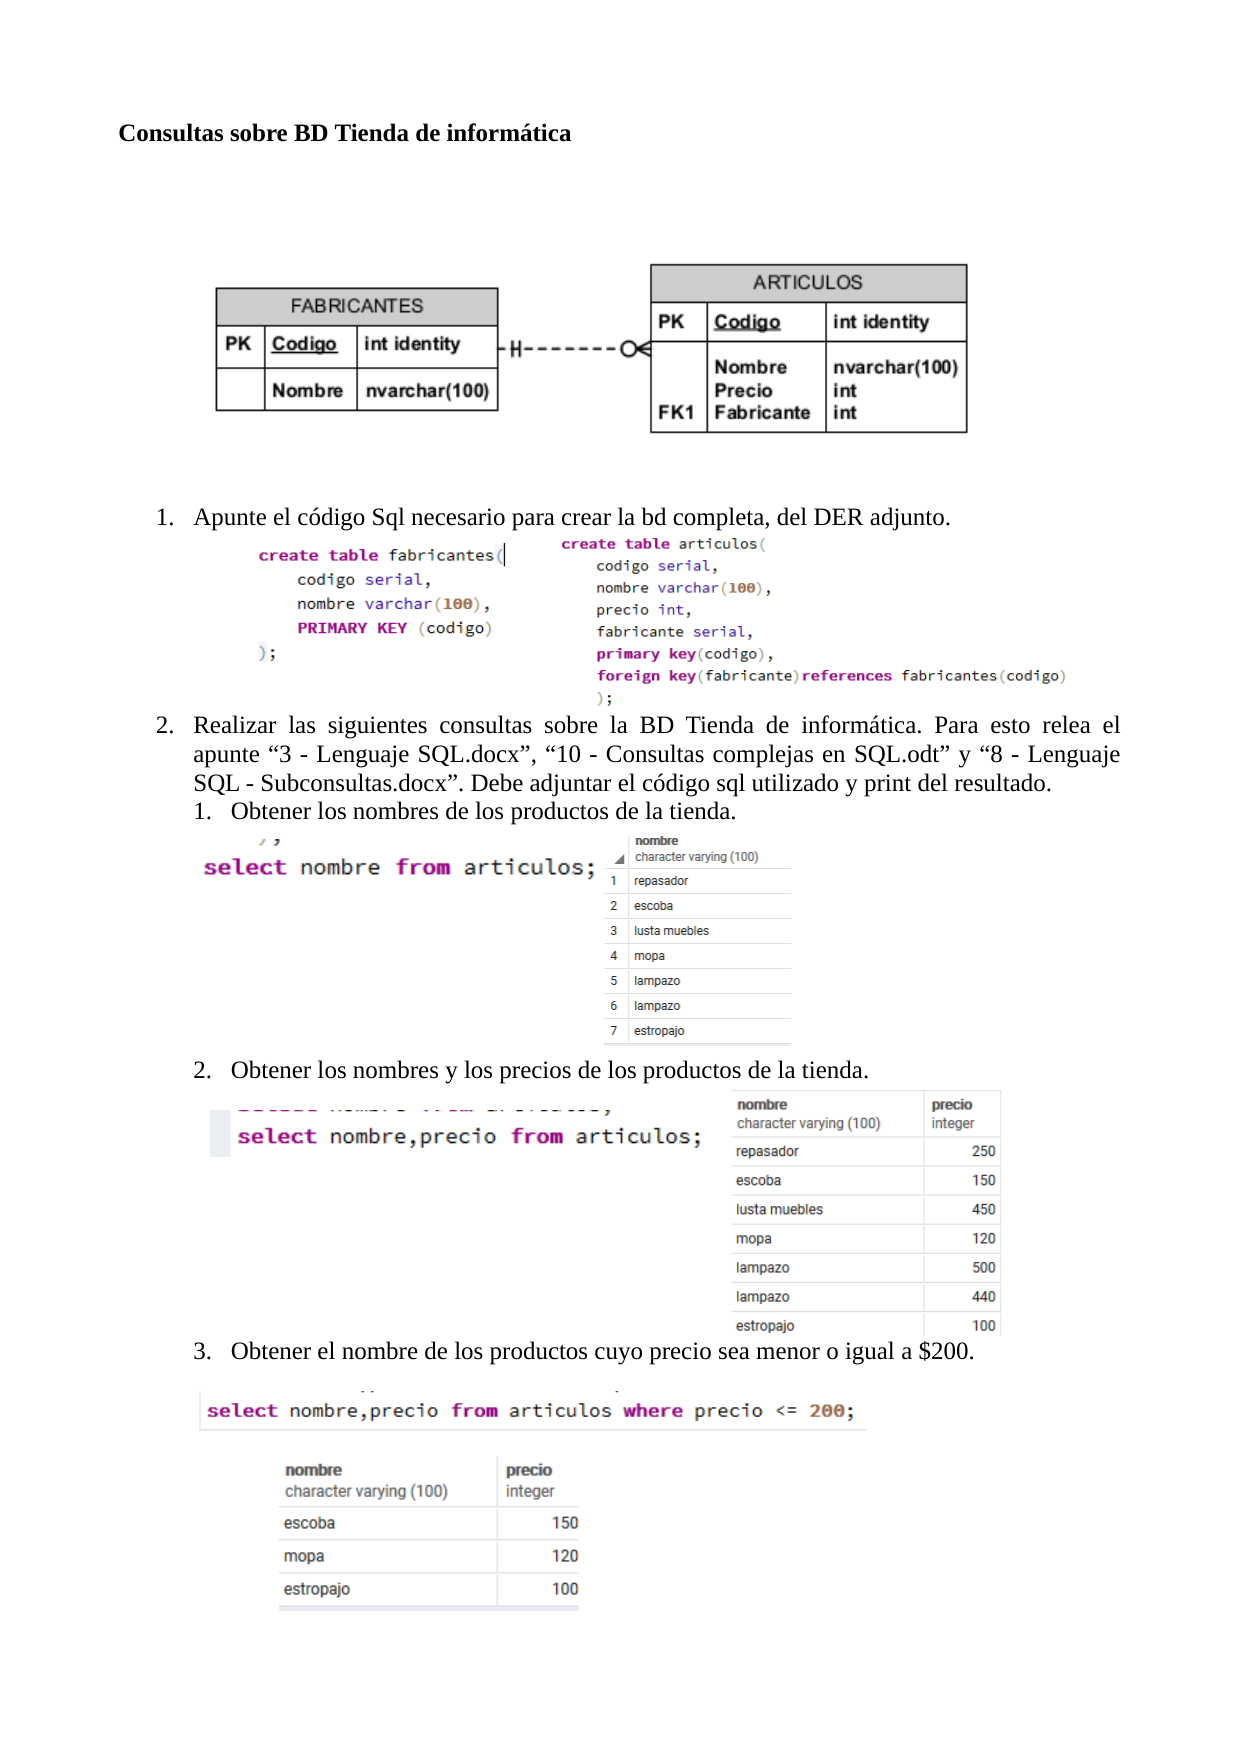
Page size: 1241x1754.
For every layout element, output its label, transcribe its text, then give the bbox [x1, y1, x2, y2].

picture [603, 835, 690, 1046]
list Obtener el nombre de los productos cuyo precio sea menor o igual a $200. [193, 1141, 1122, 1364]
picture [169, 233, 1071, 474]
list Apunte el código Sql necesario para crear la bd completa, del DER adjunto. [156, 502, 1122, 531]
list Obtener los nombres de los productos de la tienda. [193, 796, 1122, 825]
picture [198, 839, 437, 887]
picture [210, 1122, 528, 1157]
picture [559, 533, 1041, 711]
picture [198, 1406, 821, 1432]
picture [254, 543, 404, 669]
list Realizar las siguientes consultas sobre la BD Tienda de informática. Para esto relea el apunte “3 - Lenguaje SQL.docx”, “10 - Consultas complejas en SQL.odt” y “8 - Lenguaje SQL - Subconsultas.docx”. Debe adjuntar el código sql utilizado y print del resultado. [156, 560, 1122, 796]
list Obtener los nombres y los precios de los productos de la tienda. [193, 1055, 1122, 1084]
picture [278, 1456, 438, 1611]
text Consultas sobre BD Tienda de informática [118, 118, 1122, 147]
picture [731, 1090, 876, 1336]
